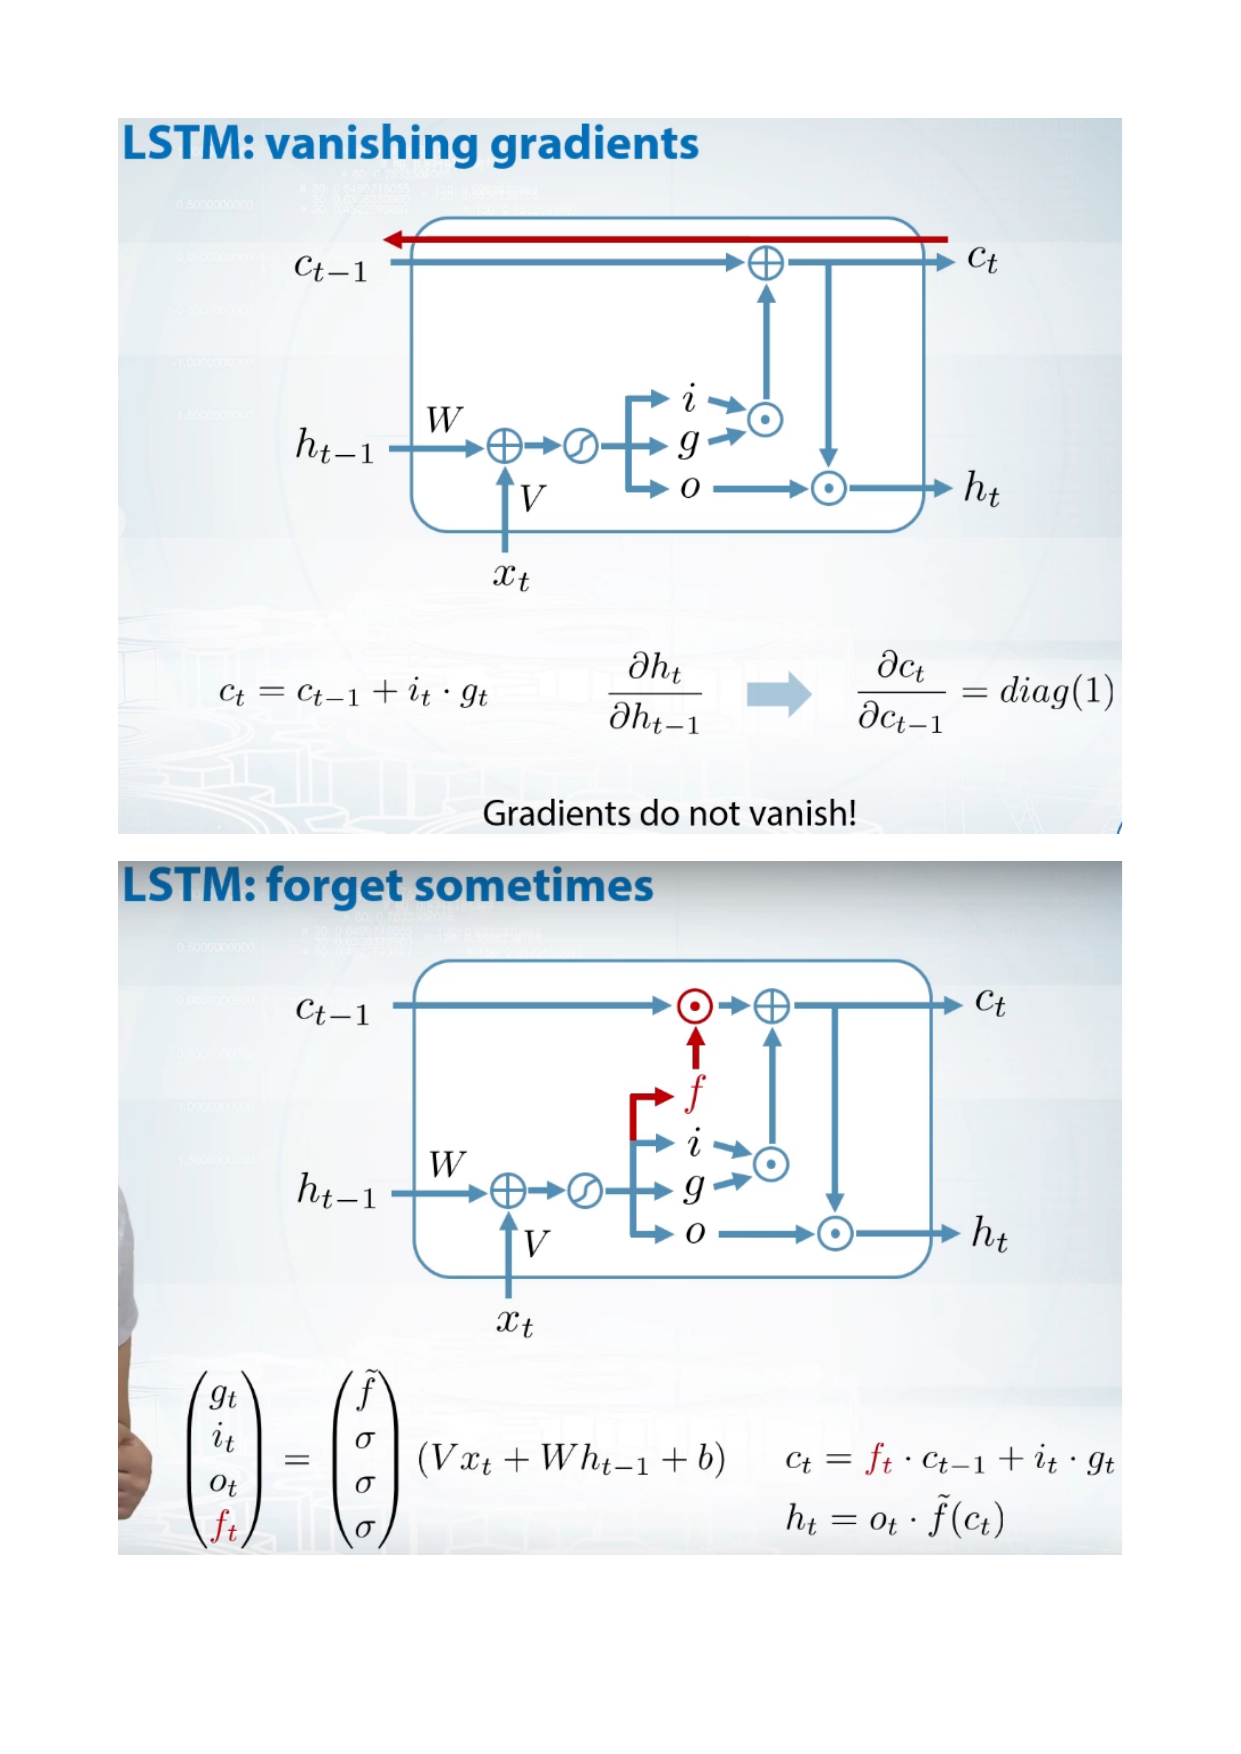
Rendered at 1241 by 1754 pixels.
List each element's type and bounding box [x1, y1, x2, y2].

picture [118, 861, 1123, 1555]
picture [118, 118, 1123, 834]
